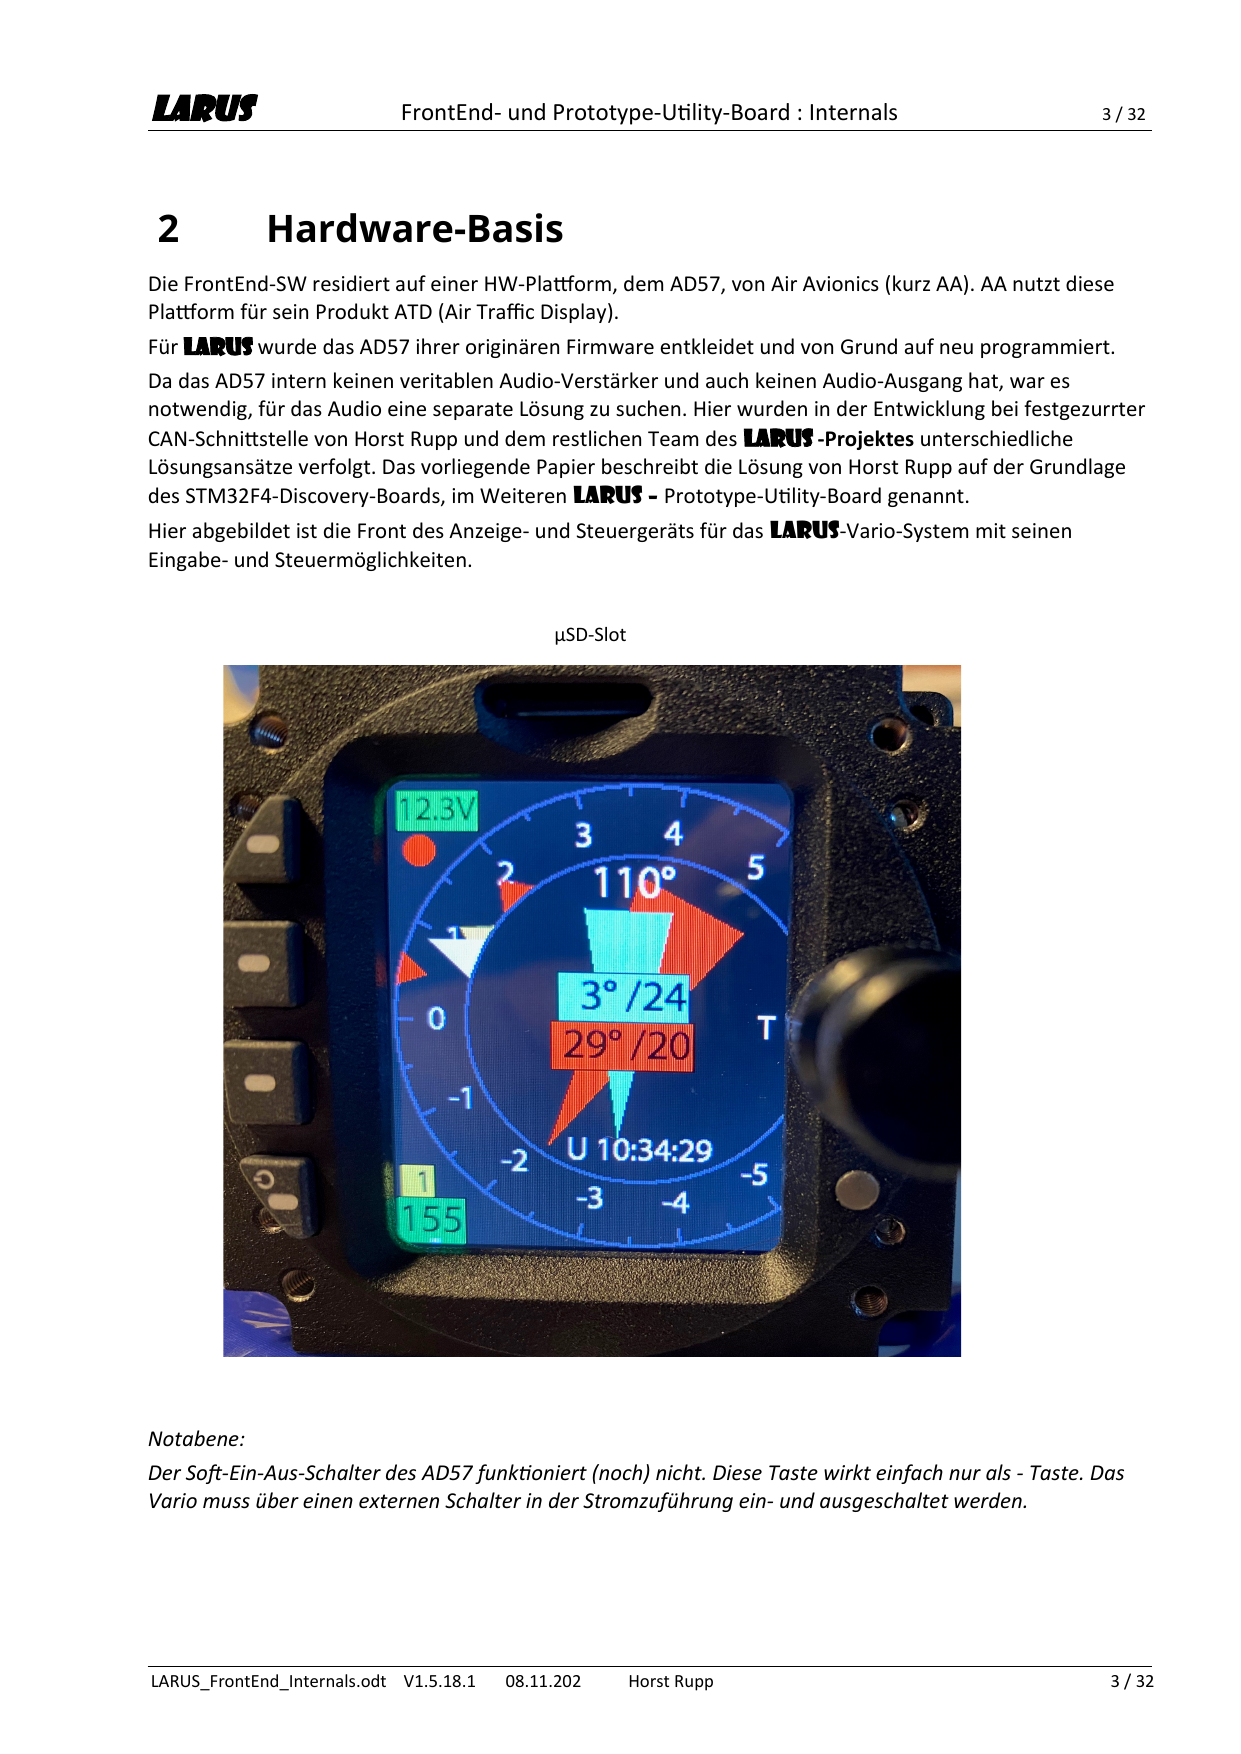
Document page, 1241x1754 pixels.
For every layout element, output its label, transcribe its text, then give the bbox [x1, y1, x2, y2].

text Der Soft-Ein-Aus-Schalter des AD57 funktioniert (noch) nicht. Diese Taste wirkt einfach nur als - Taste. Das Vario muss über einen externen Schalter in der Stromzuführung ein- und ausgeschaltet werden. [148, 1458, 1152, 1514]
text Hier abgebildet ist die Front des Anzeige- und Steuergeräts für das LARUS-Vario-System mit seinen Eingabe- und Steuermöglichkeiten. [148, 515, 1152, 573]
text Für LARUS wurde das AD57 ihrer originären Firmware entkleidet und von Grund auf neu programmiert. [148, 331, 1152, 361]
text Notabene: [148, 1424, 1152, 1452]
picture [223, 665, 962, 1357]
subtitle Hardware-Basis [148, 173, 1128, 254]
text Die FrontEnd-SW residiert auf einer HW-Plattform, dem AD57, von Air Avionics (kurz AA). AA nutzt diese Plattform für sein Produkt ATD (Air Traffic Display). [148, 269, 1152, 325]
text Da das AD57 intern keinen veritablen Audio-Verstärker und auch keinen Audio-Ausgang hat, war es notwendig, für das Audio eine separate Lösung zu suchen. Hier wurden in der Entwicklung bei festgezurrter CAN-Schnittstelle von Horst Rupp und dem restlichen Team des LARUS -Projektes unterschiedliche Lösungsansätze verfolgt. Das vorliegende Papier beschreibt die Lösung von Horst Rupp auf der Grundlage des STM32F4-Discovery-Boards, im Weiteren LARUS – Prototype-Utility-Board genannt. [148, 366, 1152, 509]
